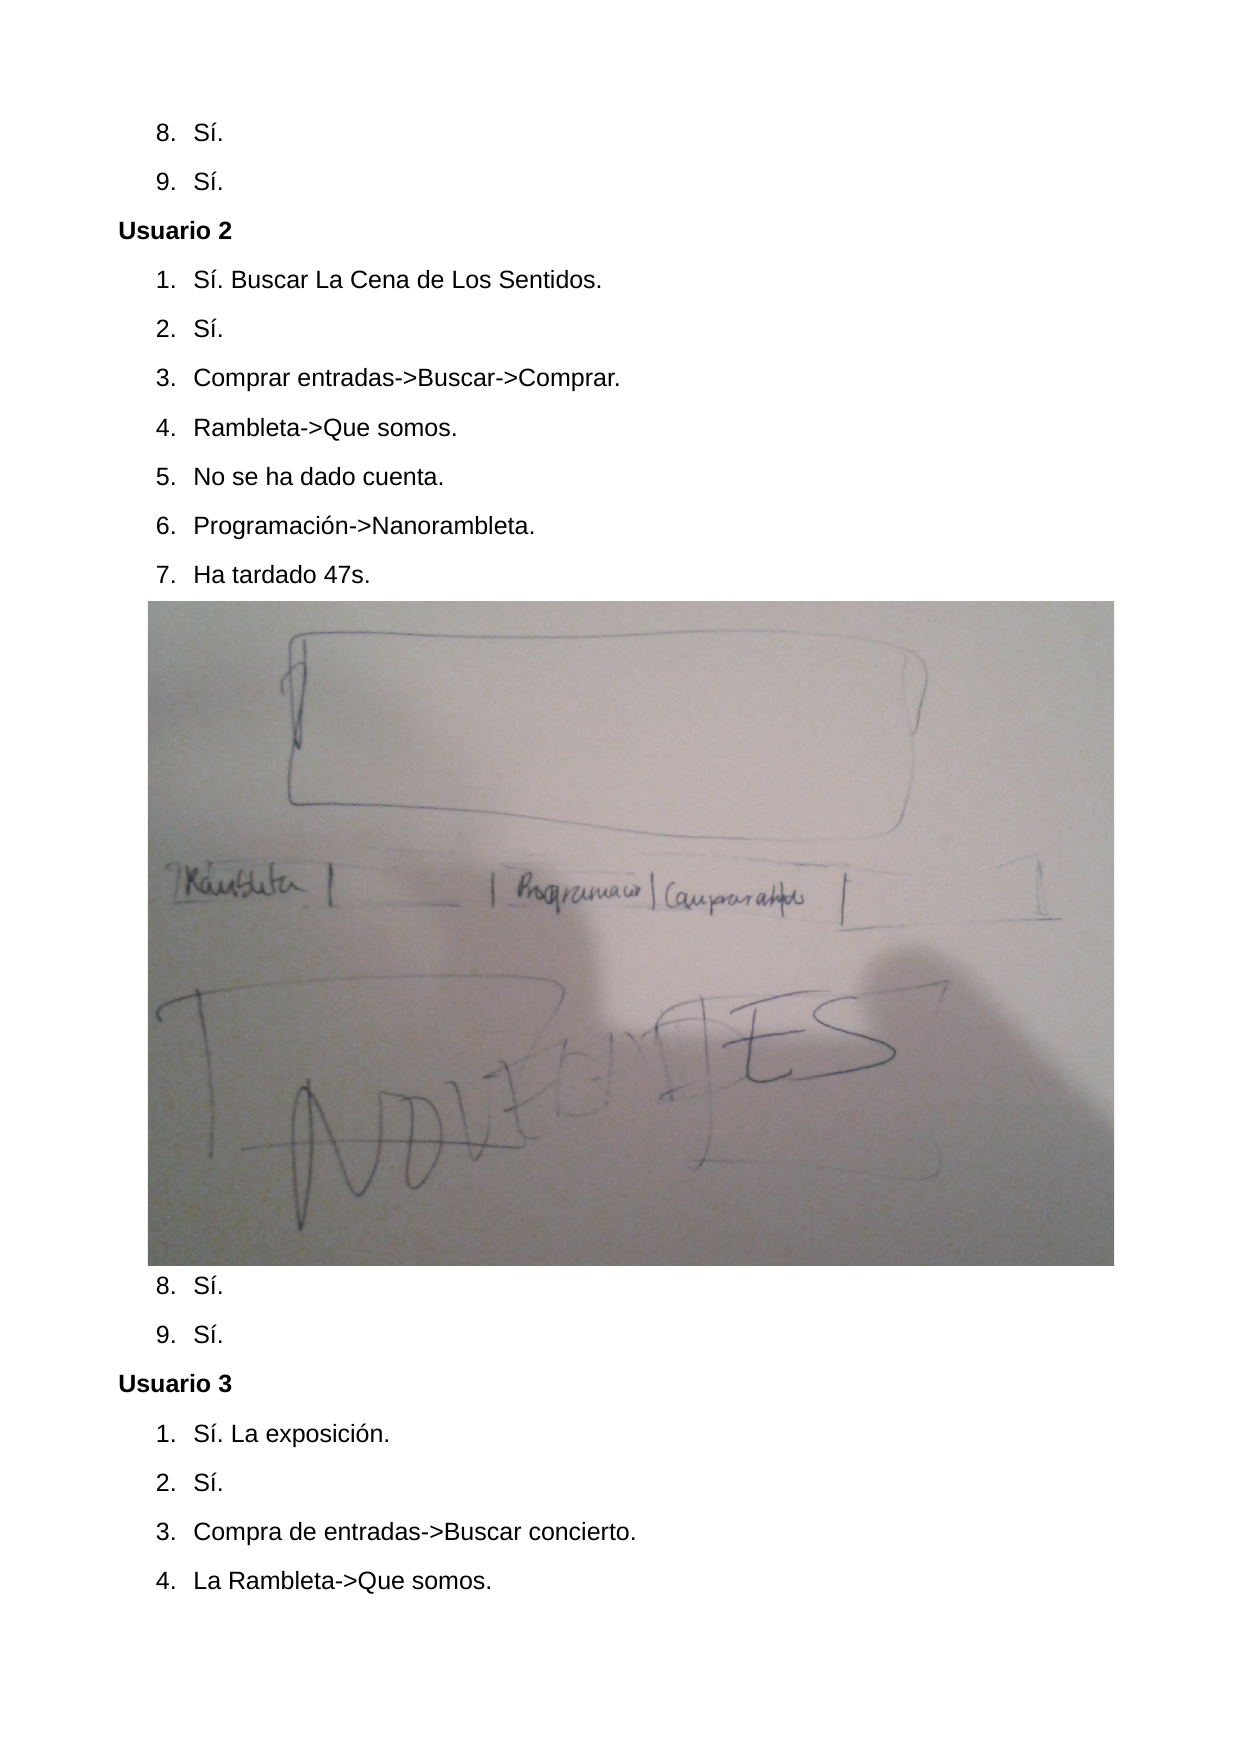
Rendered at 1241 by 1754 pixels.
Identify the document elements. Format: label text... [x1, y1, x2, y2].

list Sí. Buscar La Cena de Los Sentidos. [156, 265, 1122, 294]
list Comprar entradas->Buscar->Comprar. [156, 363, 1122, 392]
list Sí. [156, 314, 1122, 343]
list La Rambleta->Que somos. [156, 1566, 1122, 1594]
text Usuario 2 [118, 216, 1122, 245]
text Usuario 3 [118, 1369, 1122, 1398]
list Sí. [156, 609, 1122, 1300]
list Compra de entradas->Buscar concierto. [156, 1517, 1122, 1545]
list Sí. [156, 118, 1122, 147]
list Rambleta->Que somos. [156, 412, 1122, 441]
list Sí. [156, 167, 1122, 196]
list No se ha dado cuenta. [156, 462, 1122, 490]
list Sí. [156, 1468, 1122, 1496]
picture [147, 601, 1115, 1266]
list Sí. La exposición. [156, 1418, 1122, 1447]
list Ha tardado 47s. [156, 560, 1122, 588]
list Sí. [156, 1320, 1122, 1349]
list Programación->Nanorambleta. [156, 511, 1122, 539]
